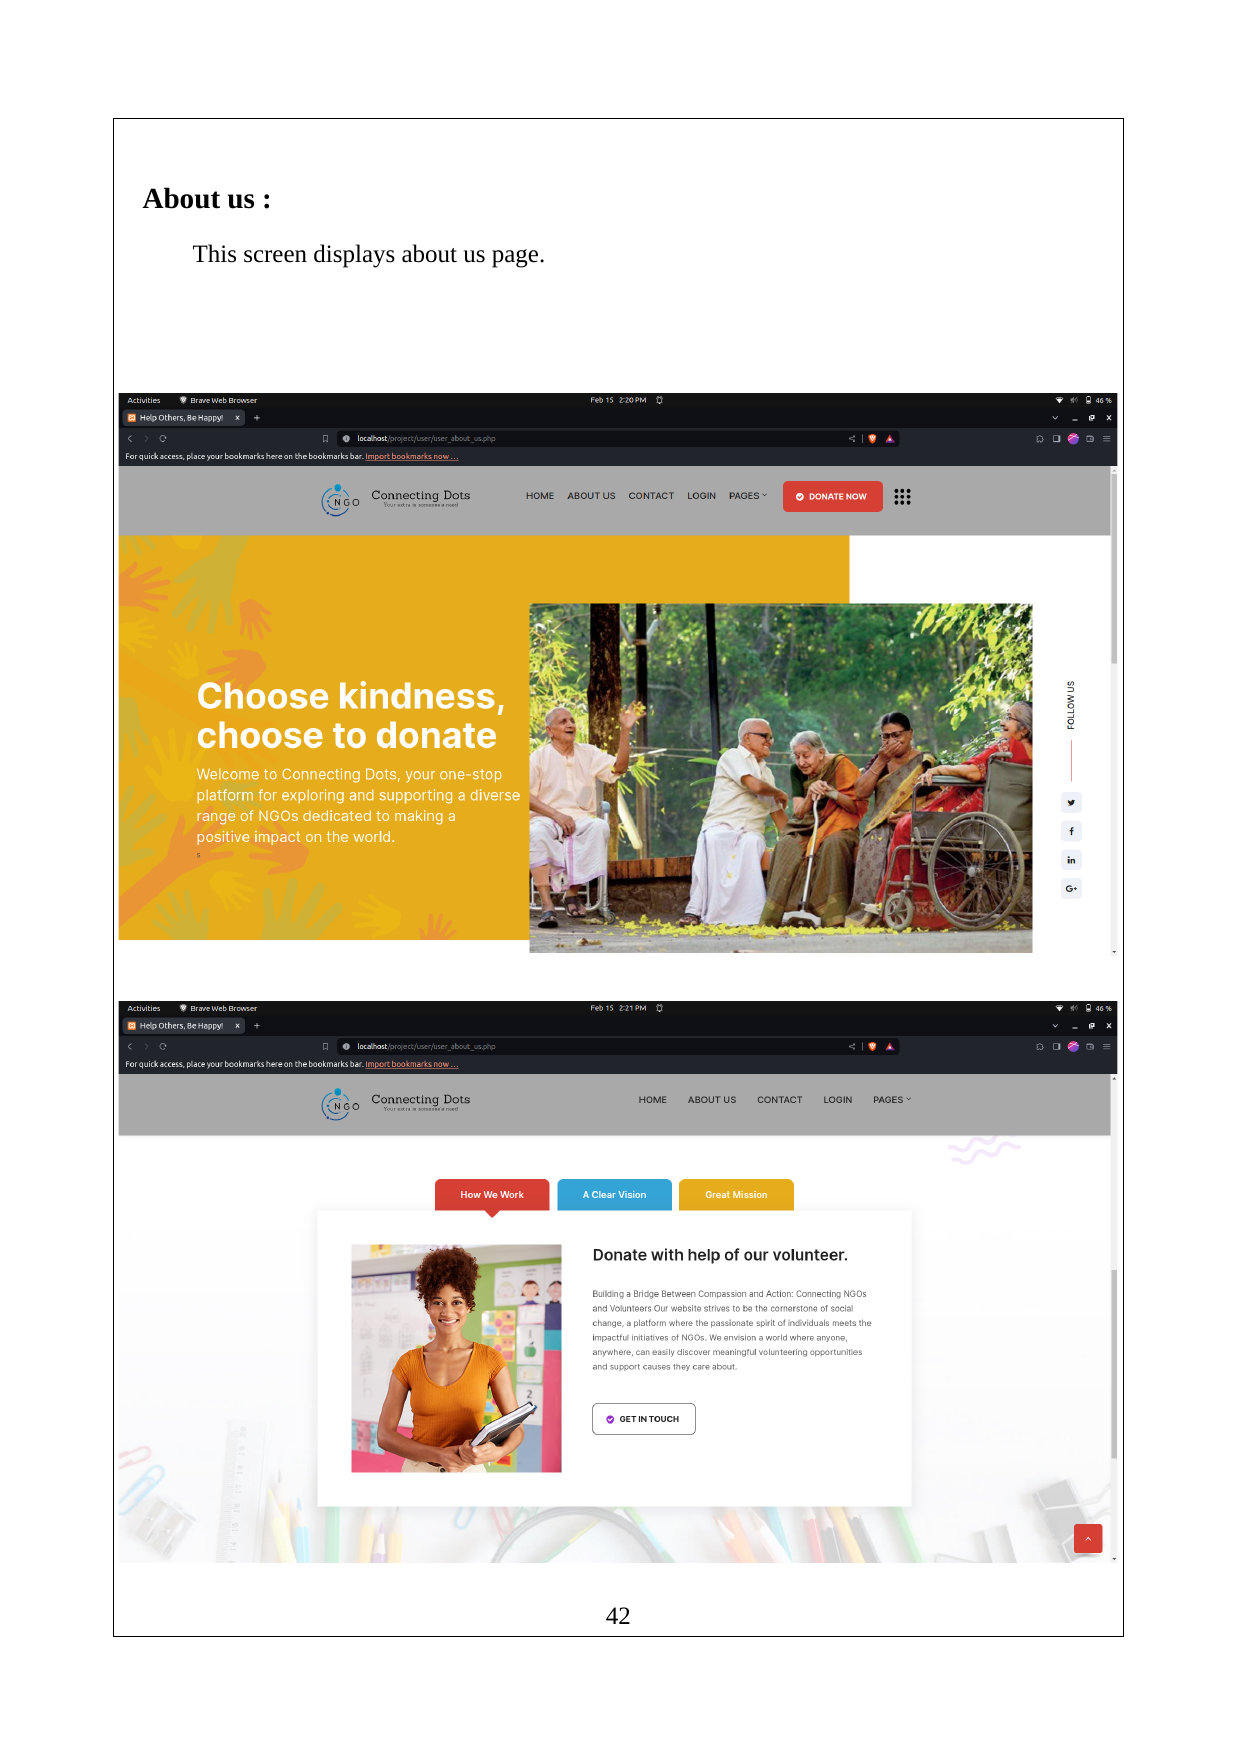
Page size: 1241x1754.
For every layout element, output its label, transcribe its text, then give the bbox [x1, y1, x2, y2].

text About us : [142, 181, 1094, 215]
picture [118, 393, 1118, 956]
text This screen displays about us page. [142, 239, 1094, 267]
picture [118, 1001, 1118, 1563]
